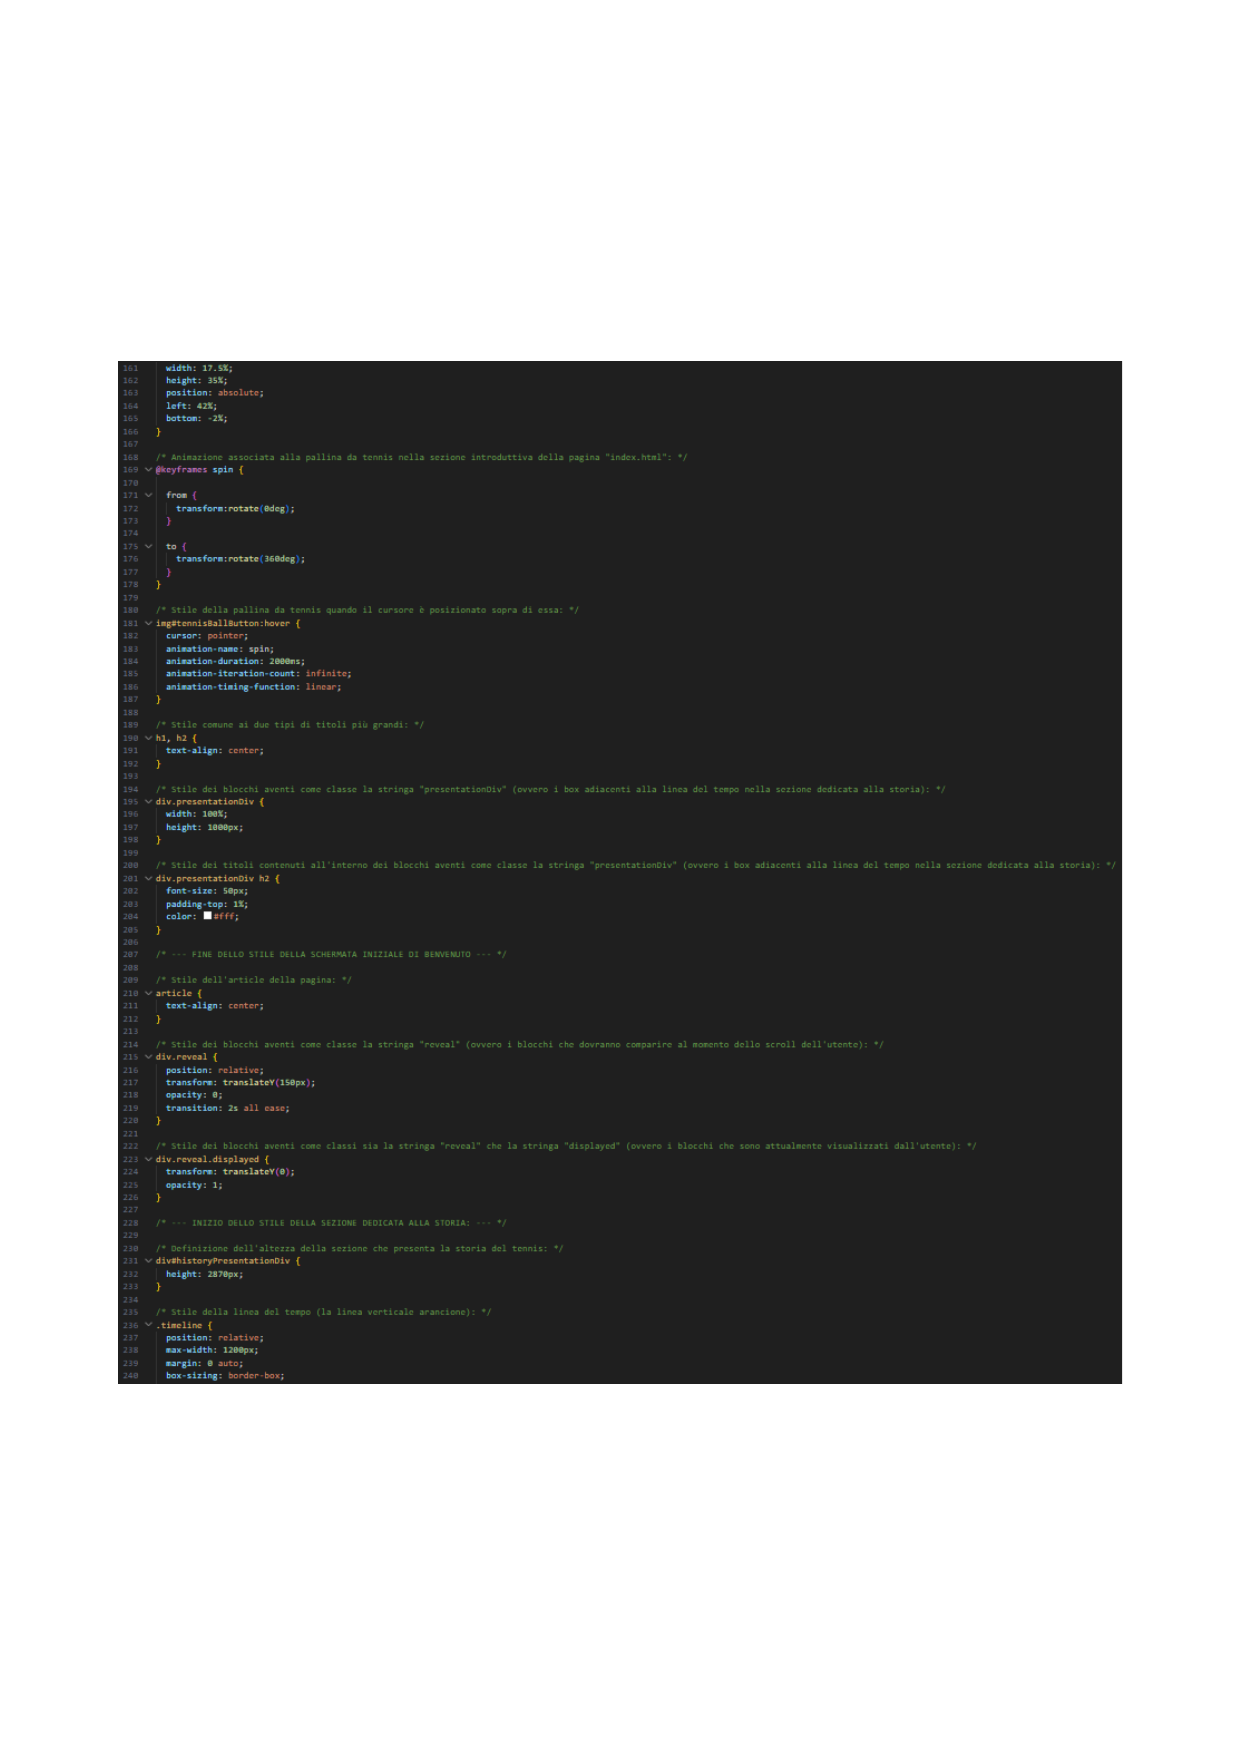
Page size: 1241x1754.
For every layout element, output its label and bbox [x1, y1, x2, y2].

picture [118, 361, 1123, 1384]
